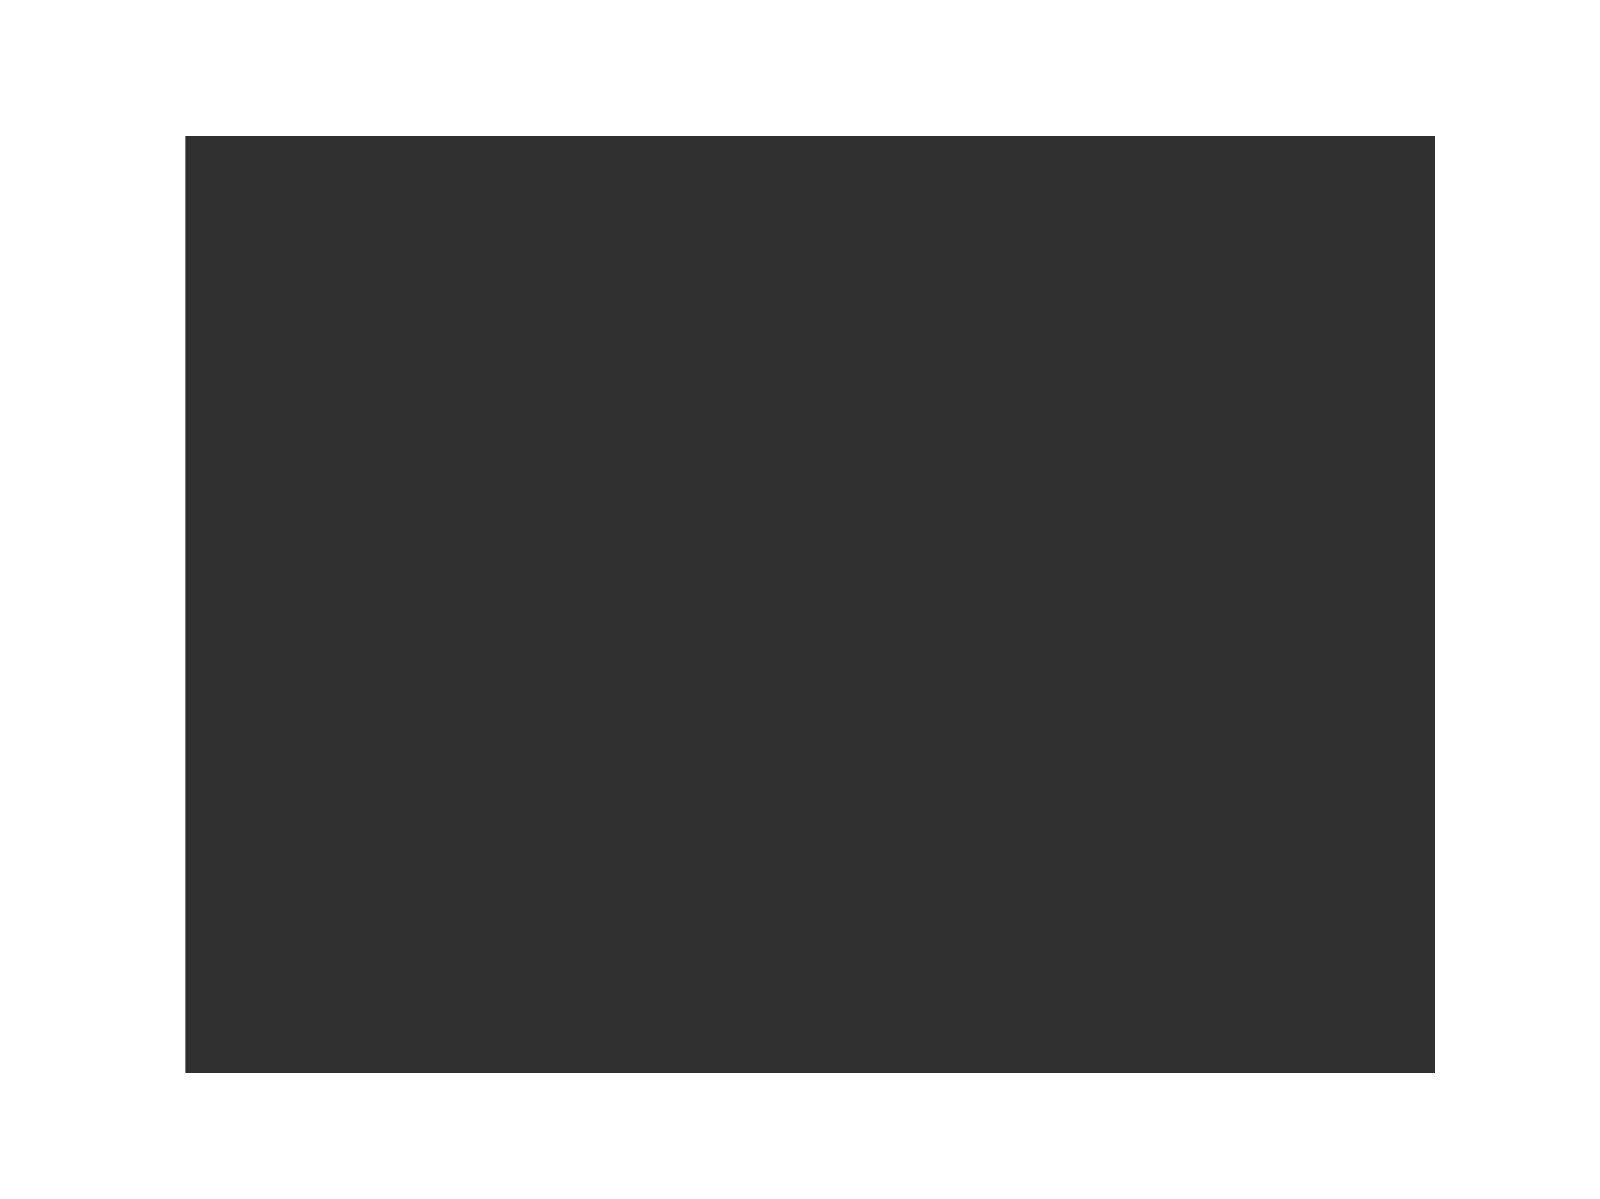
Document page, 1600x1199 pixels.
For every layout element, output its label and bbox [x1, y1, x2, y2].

picture [185, 136, 1435, 1073]
